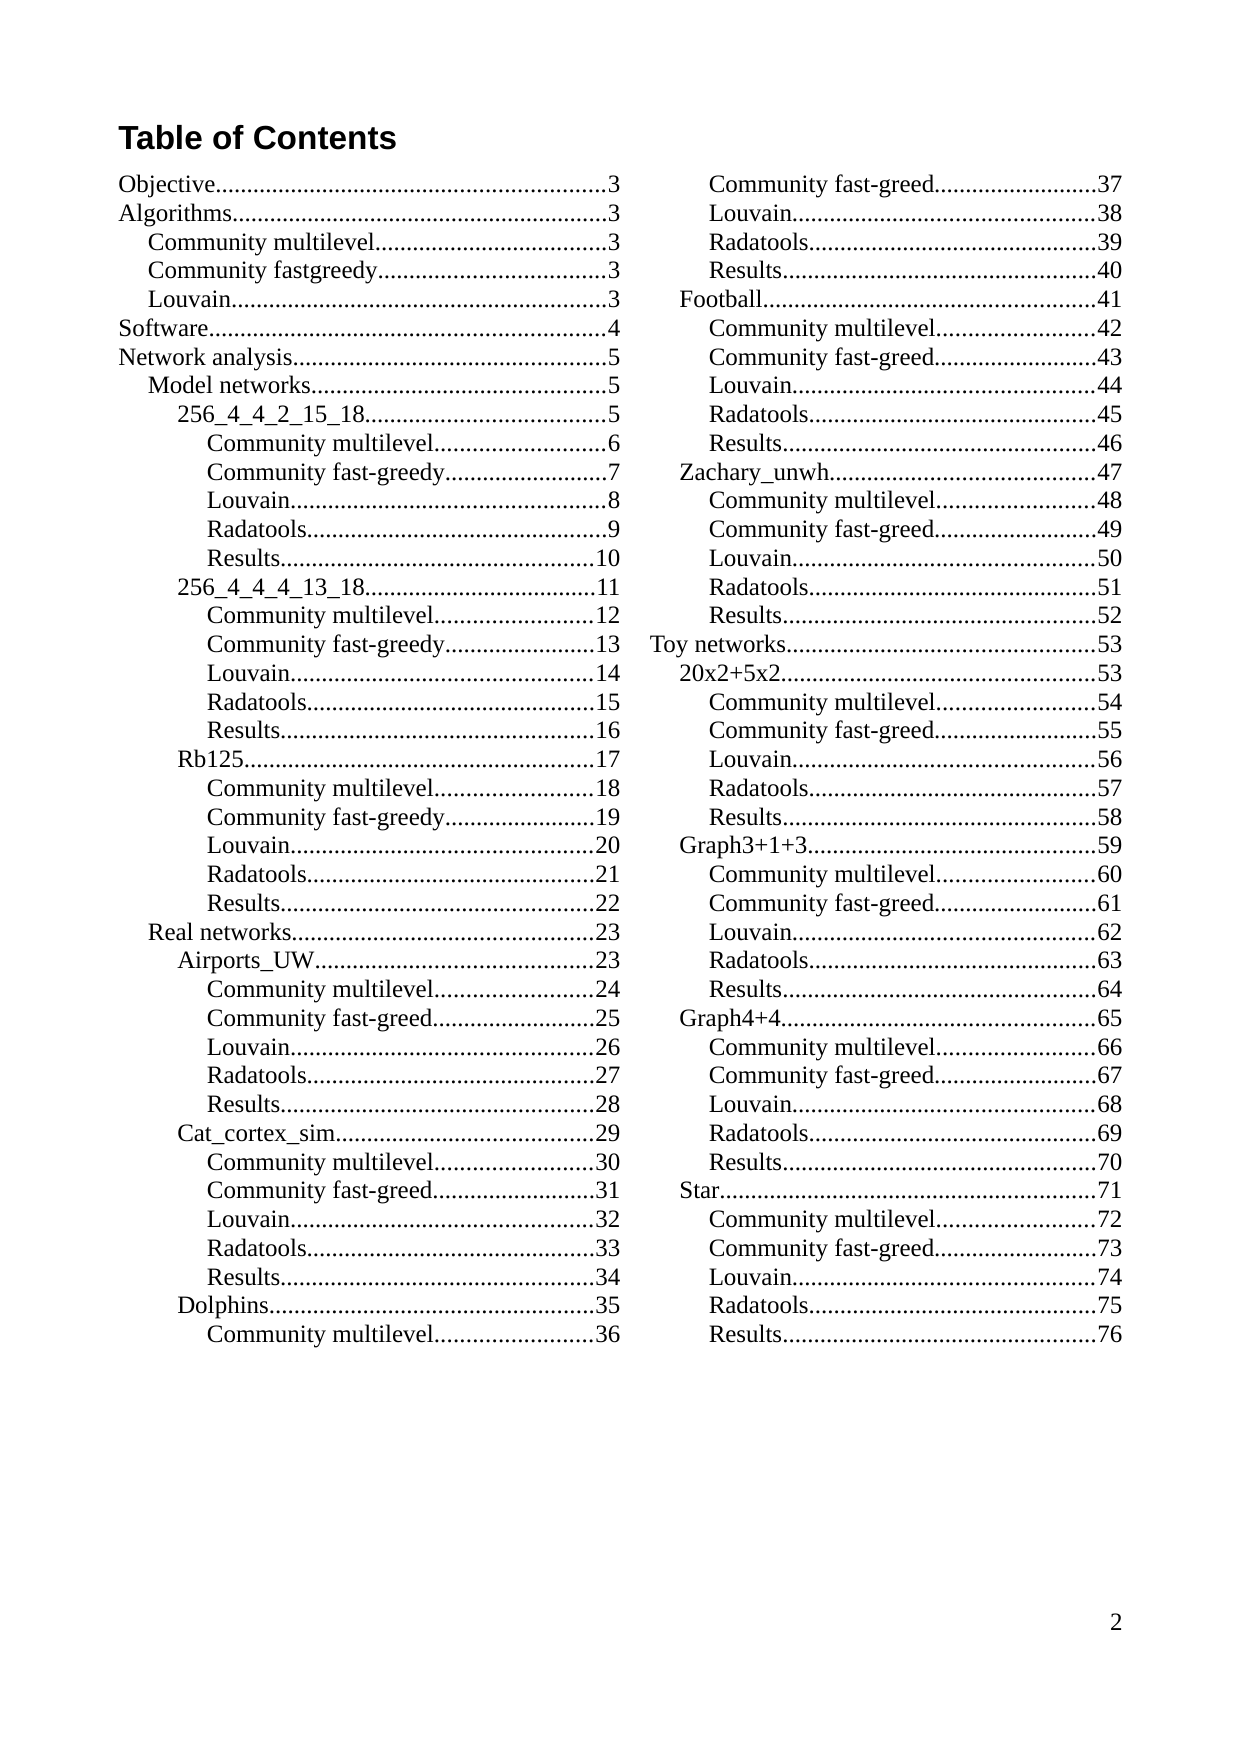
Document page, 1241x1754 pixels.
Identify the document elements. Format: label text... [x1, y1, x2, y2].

text Radatools 33 [207, 1233, 620, 1262]
subtitle Table of Contents [118, 118, 1122, 157]
text Community multilevel 3 [148, 227, 620, 255]
text Graph3+1+3 59 [679, 830, 1122, 859]
text Results 64 [708, 974, 1122, 1003]
text Rb125 17 [177, 744, 620, 773]
text Louvain 26 [207, 1032, 620, 1060]
text Zachary_unwh 47 [679, 457, 1122, 485]
text 256_4_4_2_15_18 5 [177, 399, 620, 428]
text Radatools 21 [207, 859, 620, 888]
text 20x2+5x2 53 [679, 658, 1122, 687]
text Radatools 69 [708, 1118, 1122, 1147]
text Algorithms 3 [118, 198, 620, 227]
text Community fast-greed 37 [708, 169, 1122, 198]
text Objective 3 [118, 169, 620, 198]
text Louvain 56 [708, 744, 1122, 773]
text Radatools 57 [708, 773, 1122, 802]
text Community multilevel 36 [207, 1319, 620, 1348]
text Results 28 [207, 1089, 620, 1118]
text Louvain 50 [708, 543, 1122, 572]
text Community multilevel 18 [207, 773, 620, 802]
text Community fast-greedy 13 [207, 629, 620, 658]
text Radatools 45 [708, 399, 1122, 428]
text Community multilevel 42 [708, 313, 1122, 342]
text Louvain 14 [207, 658, 620, 687]
text Football 41 [679, 284, 1122, 313]
text Community multilevel 12 [207, 600, 620, 629]
text Community multilevel 6 [207, 428, 620, 457]
text Community multilevel 30 [207, 1147, 620, 1175]
text Community fast-greedy 7 [207, 457, 620, 485]
text Community multilevel 66 [708, 1032, 1122, 1060]
text Louvain 62 [708, 917, 1122, 945]
text Radatools 51 [708, 572, 1122, 600]
text Software 4 [118, 313, 620, 342]
text Cat_cortex_sim 29 [177, 1118, 620, 1147]
text Community fast-greed 43 [708, 342, 1122, 370]
text Radatools 75 [708, 1290, 1122, 1319]
text Radatools 9 [207, 514, 620, 543]
text Network analysis 5 [118, 342, 620, 370]
text Louvain 74 [708, 1262, 1122, 1290]
text Results 40 [708, 255, 1122, 284]
text Community fast-greed 25 [207, 1003, 620, 1032]
text Results 70 [708, 1147, 1122, 1175]
text Community multilevel 72 [708, 1204, 1122, 1233]
text Radatools 15 [207, 687, 620, 715]
text Louvain 44 [708, 370, 1122, 399]
text Results 52 [708, 600, 1122, 629]
text Results 46 [708, 428, 1122, 457]
text 256_4_4_4_13_18 11 [177, 572, 620, 600]
text Airports_UW 23 [177, 945, 620, 974]
text Radatools 27 [207, 1060, 620, 1089]
text Radatools 39 [708, 227, 1122, 255]
text Louvain 20 [207, 830, 620, 859]
text Louvain 8 [207, 485, 620, 514]
text Results 10 [207, 543, 620, 572]
text Community multilevel 60 [708, 859, 1122, 888]
text Community fast-greed 61 [708, 888, 1122, 917]
text Community fast-greed 73 [708, 1233, 1122, 1262]
text Community fast-greed 67 [708, 1060, 1122, 1089]
text Radatools 63 [708, 945, 1122, 974]
text Results 22 [207, 888, 620, 917]
text Community multilevel 48 [708, 485, 1122, 514]
text Louvain 38 [708, 198, 1122, 227]
text Community multilevel 24 [207, 974, 620, 1003]
text Results 58 [708, 802, 1122, 830]
text Results 16 [207, 715, 620, 744]
text Community fastgreedy 3 [148, 255, 620, 284]
text Star 71 [679, 1175, 1122, 1204]
text Louvain 32 [207, 1204, 620, 1233]
text Community fast-greed 49 [708, 514, 1122, 543]
text Community fast-greed 31 [207, 1175, 620, 1204]
text Dolphins 35 [177, 1290, 620, 1319]
text Community fast-greed 55 [708, 715, 1122, 744]
text Community fast-greedy 19 [207, 802, 620, 830]
text Louvain 3 [148, 284, 620, 313]
text Louvain 68 [708, 1089, 1122, 1118]
text Results 34 [207, 1262, 620, 1290]
text Toy networks 53 [649, 629, 1122, 658]
text Model networks 5 [148, 370, 620, 399]
text Results 76 [708, 1319, 1122, 1348]
text Real networks 23 [148, 917, 620, 945]
text Graph4+4 65 [679, 1003, 1122, 1032]
text Community multilevel 54 [708, 687, 1122, 715]
